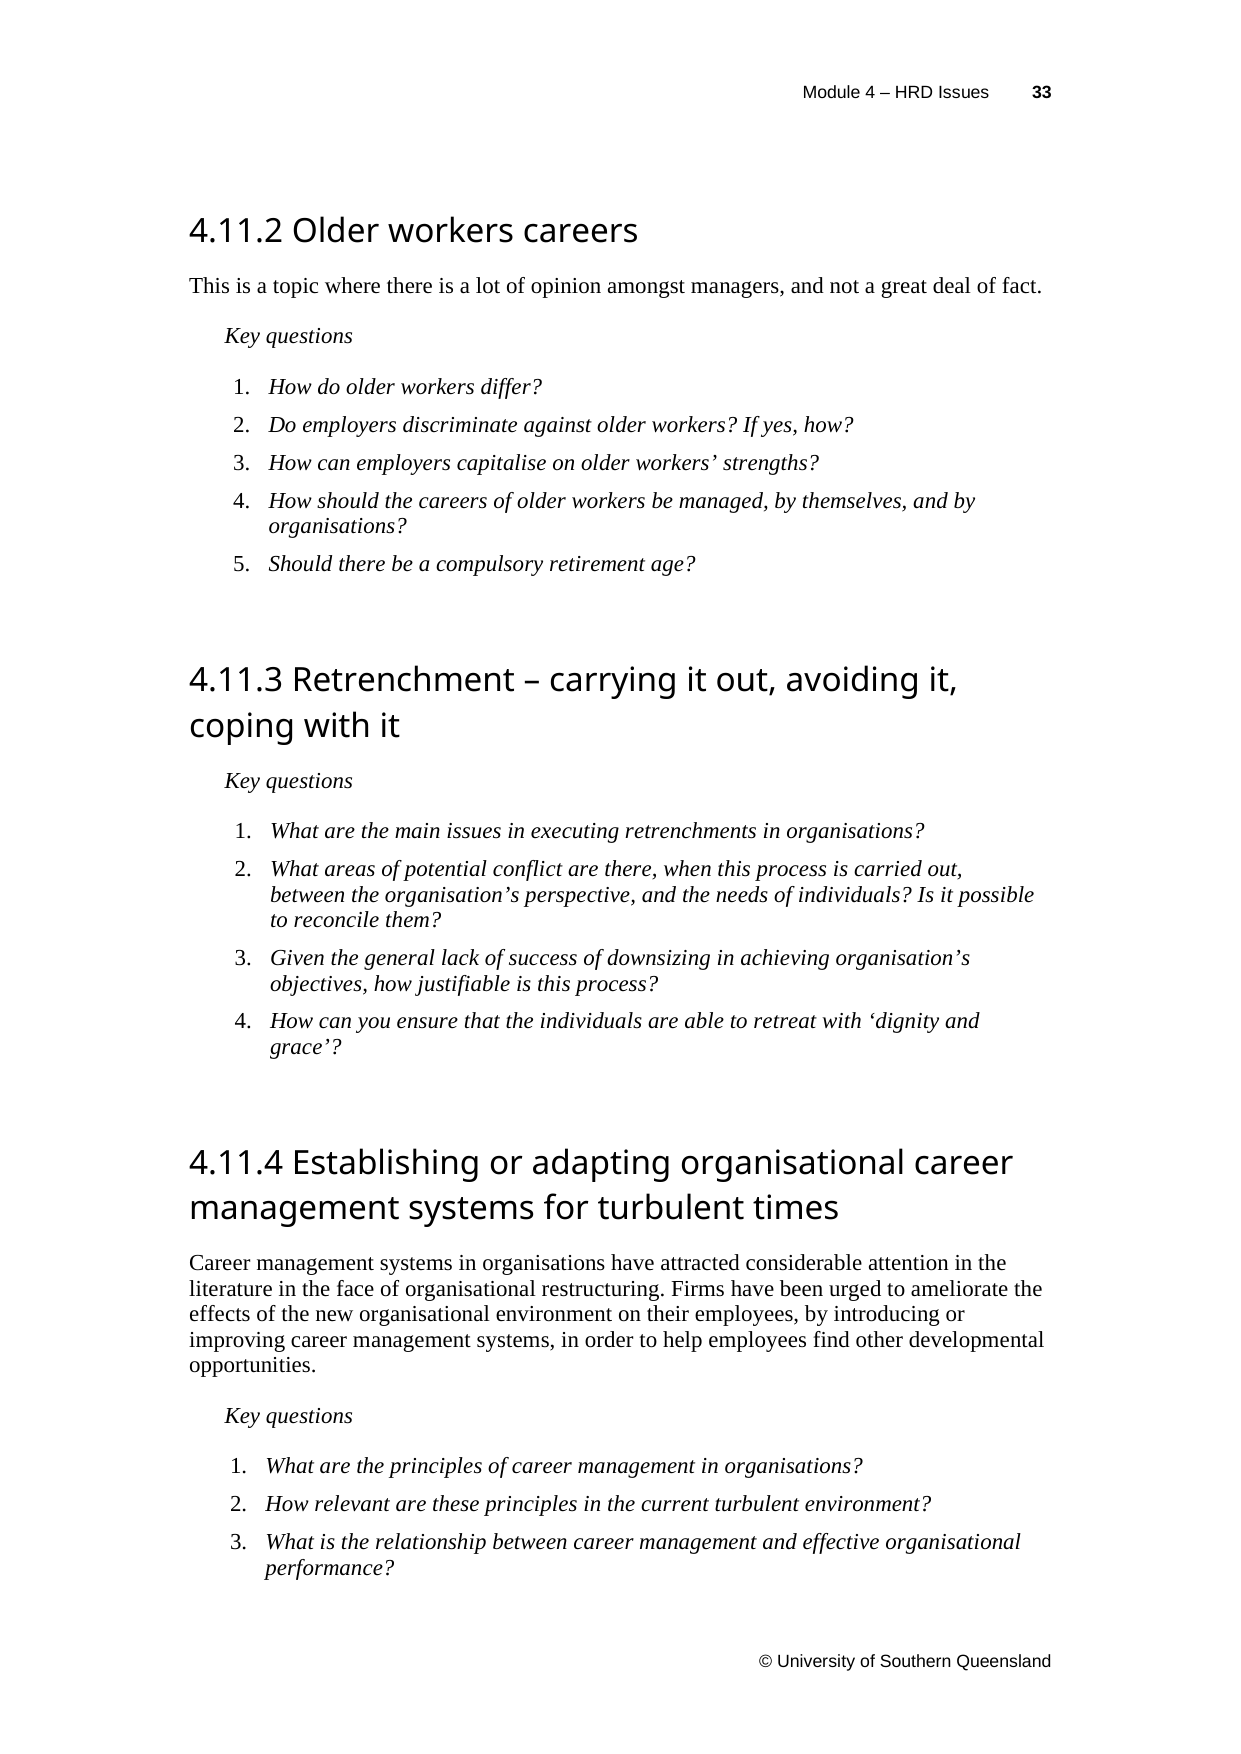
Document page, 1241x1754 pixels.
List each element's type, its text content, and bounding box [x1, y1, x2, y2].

text Career management systems in organisations have attracted considerable attention in the literature in the face of organisational restructuring. Firms have been urged to ameliorate the effects of the new organisational environment on their employees, by introducing or improving career management systems, in order to help employees find other developmental opportunities. [189, 1250, 1051, 1378]
text Key questions [224, 323, 1051, 349]
subtitle Older workers careers [189, 207, 1051, 252]
text Key questions [224, 767, 1051, 793]
table_header What are the principles of career management in organisations? How relevant are these principles in the current turbulent environment? What is the relationship between career management and effective organisational performance? [230, 1454, 1045, 1580]
table_header How do older workers differ? Do employers discriminate against older workers? If yes, how? How can employers capitalise on older workers’ strengths? How should the careers of older workers be managed, by themselves, and by organisations? Should there be a compulsory retirement age? [233, 374, 1045, 577]
subtitle Retrenchment – carrying it out, avoiding it, coping with it [189, 656, 1051, 747]
text Key questions [224, 1403, 1051, 1428]
text This is a topic where there is a lot of opinion amongst managers, and not a great deal of fact. [189, 273, 1051, 298]
table_header What are the main issues in executing retrenchments in organisations? What areas of potential conflict are there, when this process is carried out, between the organisation’s perspective, and the needs of individuals? Is it possible to reconcile them? Given the general lack of success of downsizing in achieving organisation’s objectives, how justifiable is this process? How can you ensure that the individuals are able to retreat with ‘dignity and grace’? [234, 818, 1045, 1059]
subtitle Establishing or adapting organisational career management systems for turbulent times [189, 1139, 1051, 1229]
